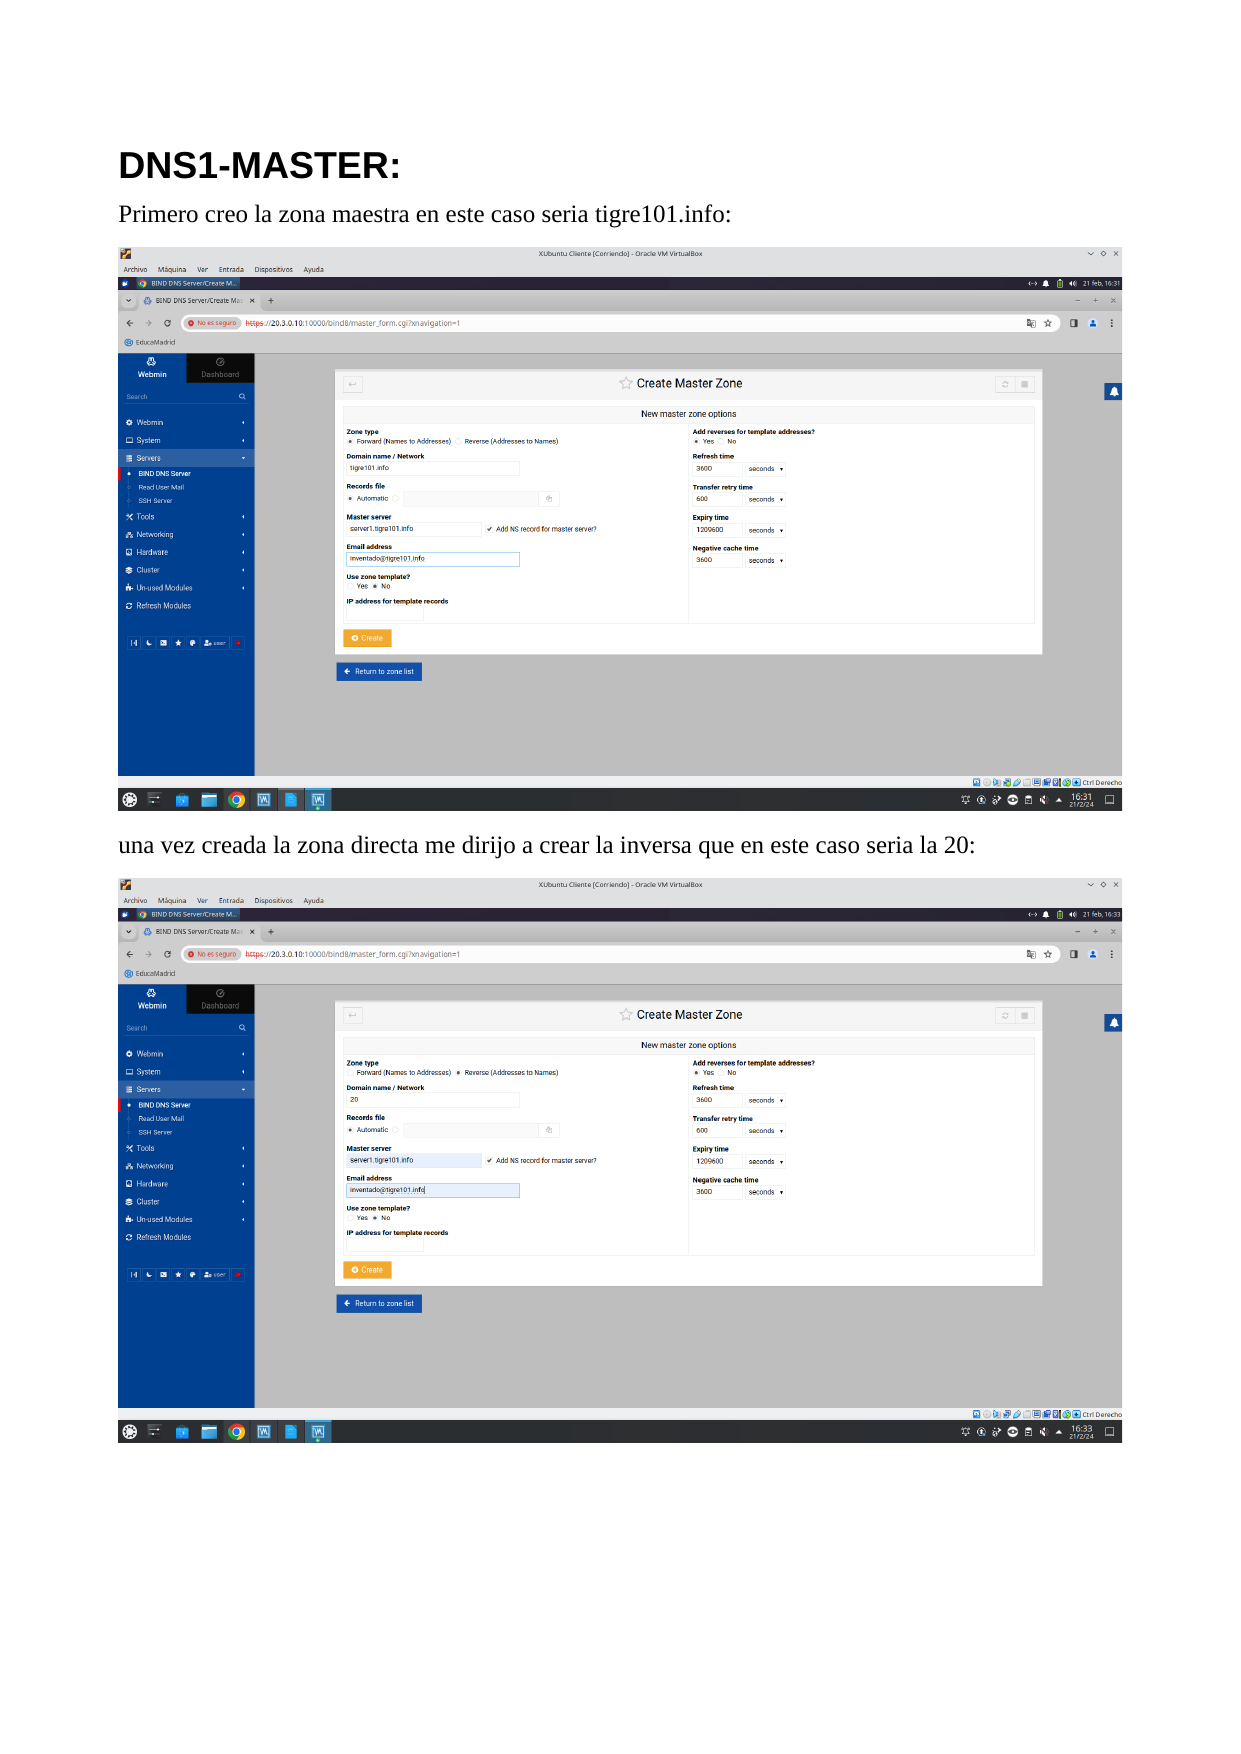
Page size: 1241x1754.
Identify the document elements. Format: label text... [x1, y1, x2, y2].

picture [118, 246, 1123, 811]
text una vez creada la zona directa me dirijo a crear la inversa que en este caso seria la 20: [118, 830, 1122, 859]
picture [118, 877, 1123, 1443]
subtitle DNS1-MASTER: [118, 143, 1122, 186]
text Primero creo la zona maestra en este caso seria tigre101.info: [118, 199, 1122, 227]
